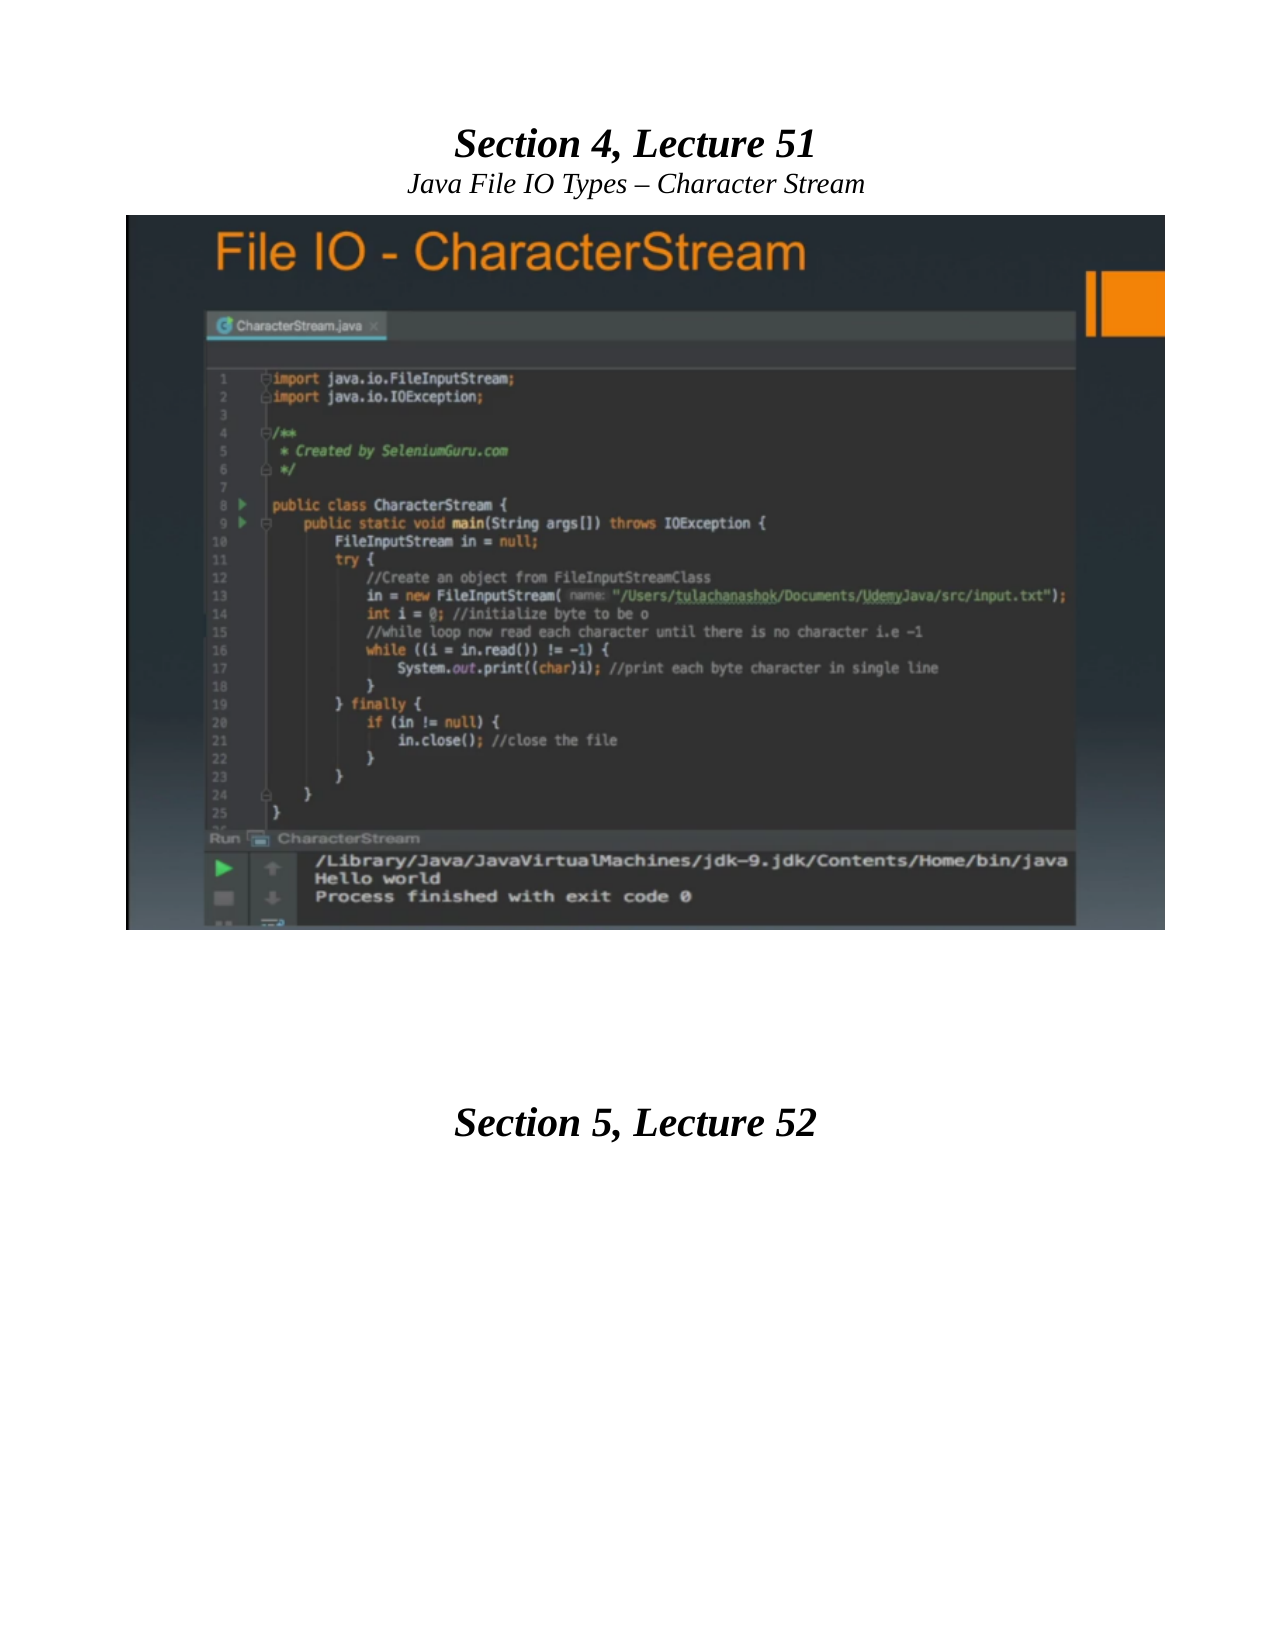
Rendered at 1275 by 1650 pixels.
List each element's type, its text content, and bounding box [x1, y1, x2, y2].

text Java File IO Types – Character Stream [118, 166, 1157, 199]
text Section 5, Lecture 52 [118, 1097, 1157, 1145]
text Section 4, Lecture 51 [118, 118, 1157, 166]
picture [126, 215, 1165, 930]
